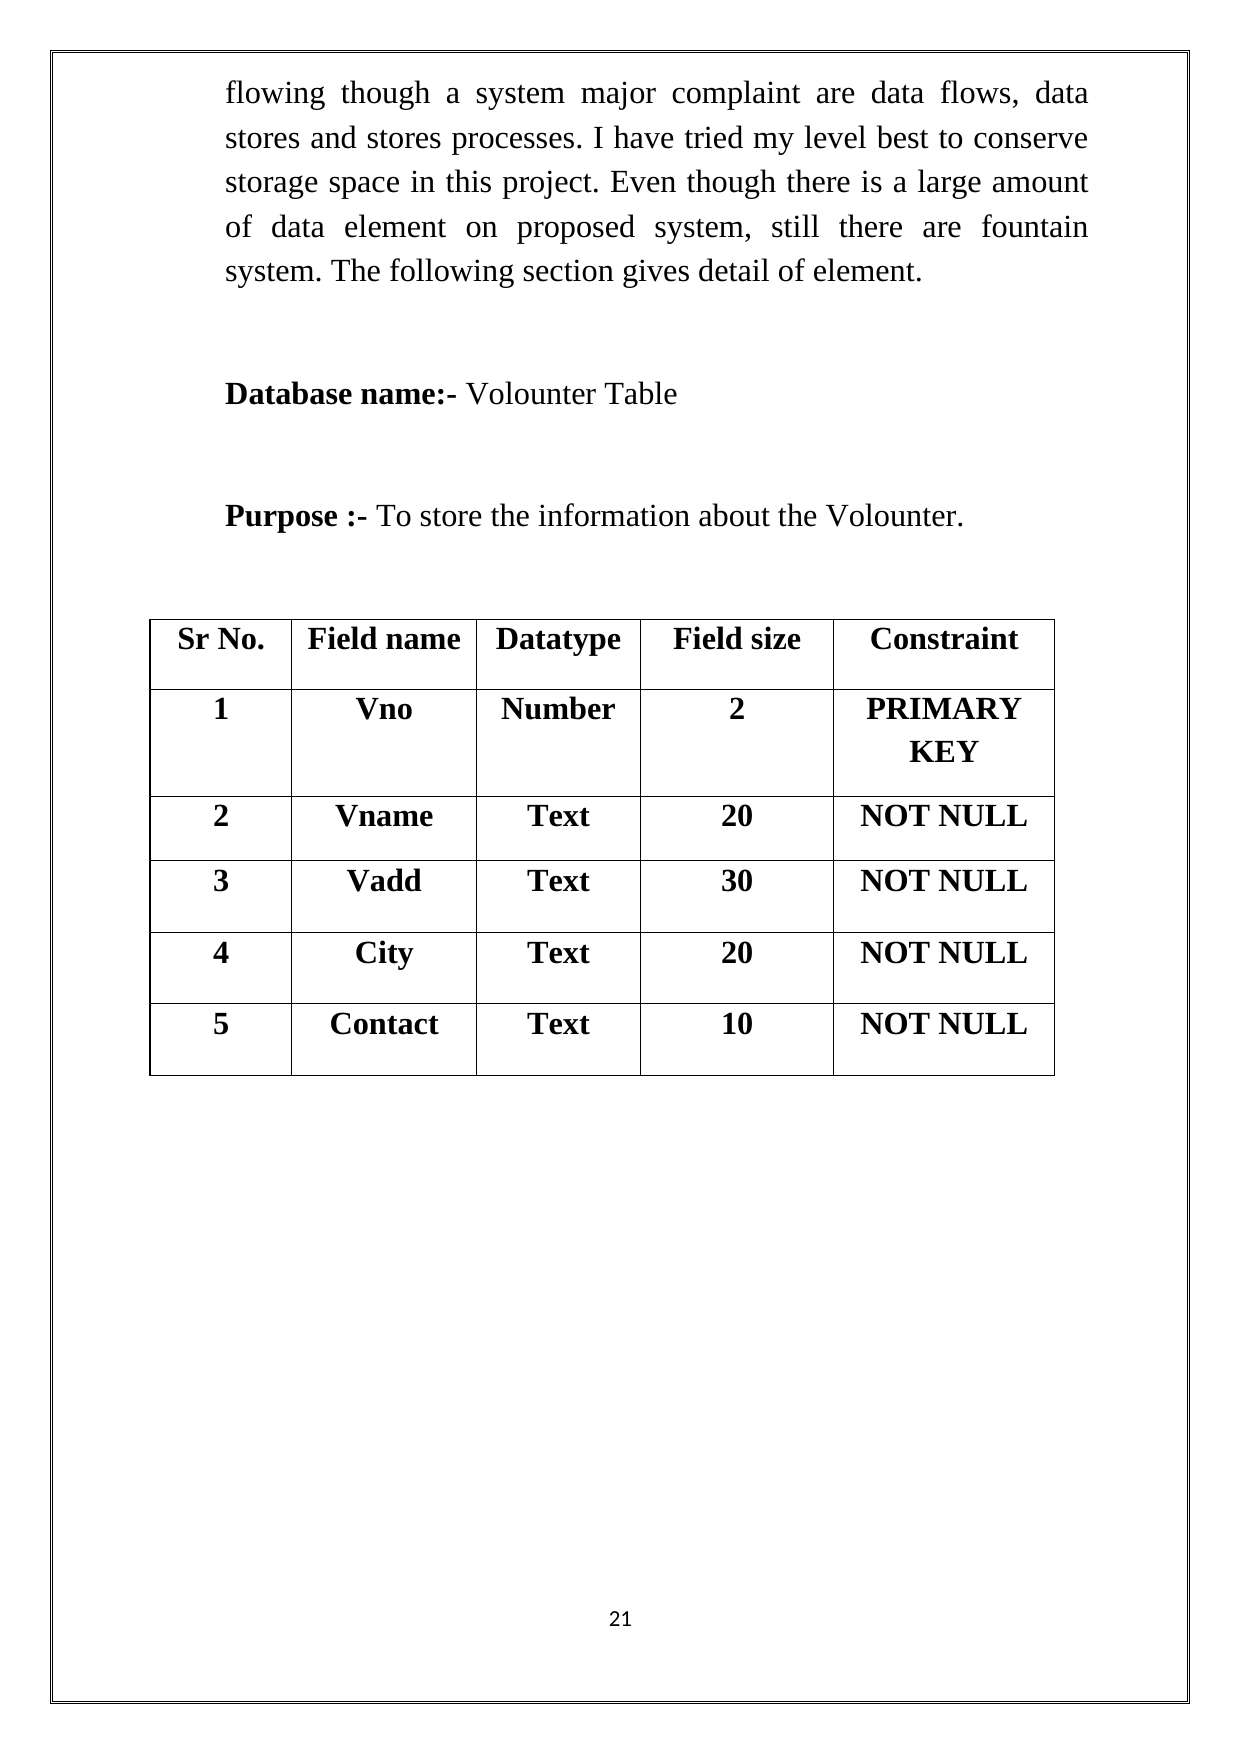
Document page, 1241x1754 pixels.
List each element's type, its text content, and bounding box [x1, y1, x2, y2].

table_cell Text [477, 861, 640, 932]
table_cell 2 [151, 797, 291, 860]
table_header Constraint [834, 620, 1054, 688]
text flowing though a system major complaint are data flows, data stores and stores processes. I have tried my level best to conserve storage space in this project. Even though there is a large amount of data element on proposed system, still there are fountain system. The following section gives detail of element. [225, 74, 1090, 289]
table_cell Text [477, 797, 640, 860]
table_cell 20 [641, 933, 833, 1003]
table_cell 20 [641, 797, 833, 860]
table_cell 10 [641, 1004, 833, 1075]
text Purpose :- To store the information about the Volounter. [225, 496, 1090, 533]
table_header Sr No. [151, 620, 291, 688]
table_cell 30 [641, 861, 833, 932]
table_cell Vadd [292, 861, 476, 932]
table_cell NOT NULL [834, 861, 1054, 932]
table_cell City [292, 933, 476, 1003]
table_cell 1 [151, 690, 291, 796]
table_cell NOT NULL [834, 933, 1054, 1003]
table_cell NOT NULL [834, 1004, 1054, 1075]
table_cell Vname [292, 797, 476, 860]
table_header Field name [292, 620, 476, 688]
table_cell Contact [292, 1004, 476, 1075]
table_cell Vno [292, 690, 476, 796]
table_cell 2 [641, 690, 833, 796]
table_cell Text [477, 933, 640, 1003]
table_cell Text [477, 1004, 640, 1075]
table_header Field size [641, 620, 833, 688]
table_cell Number [477, 690, 640, 796]
table_cell NOT NULL [834, 797, 1054, 860]
table_cell 5 [151, 1004, 291, 1075]
text Database name:- Volounter Table [225, 374, 1090, 411]
table_cell PRIMARY KEY [834, 690, 1054, 796]
table_header Datatype [477, 620, 640, 688]
table_cell 4 [151, 933, 291, 1003]
table_cell 3 [151, 861, 291, 932]
